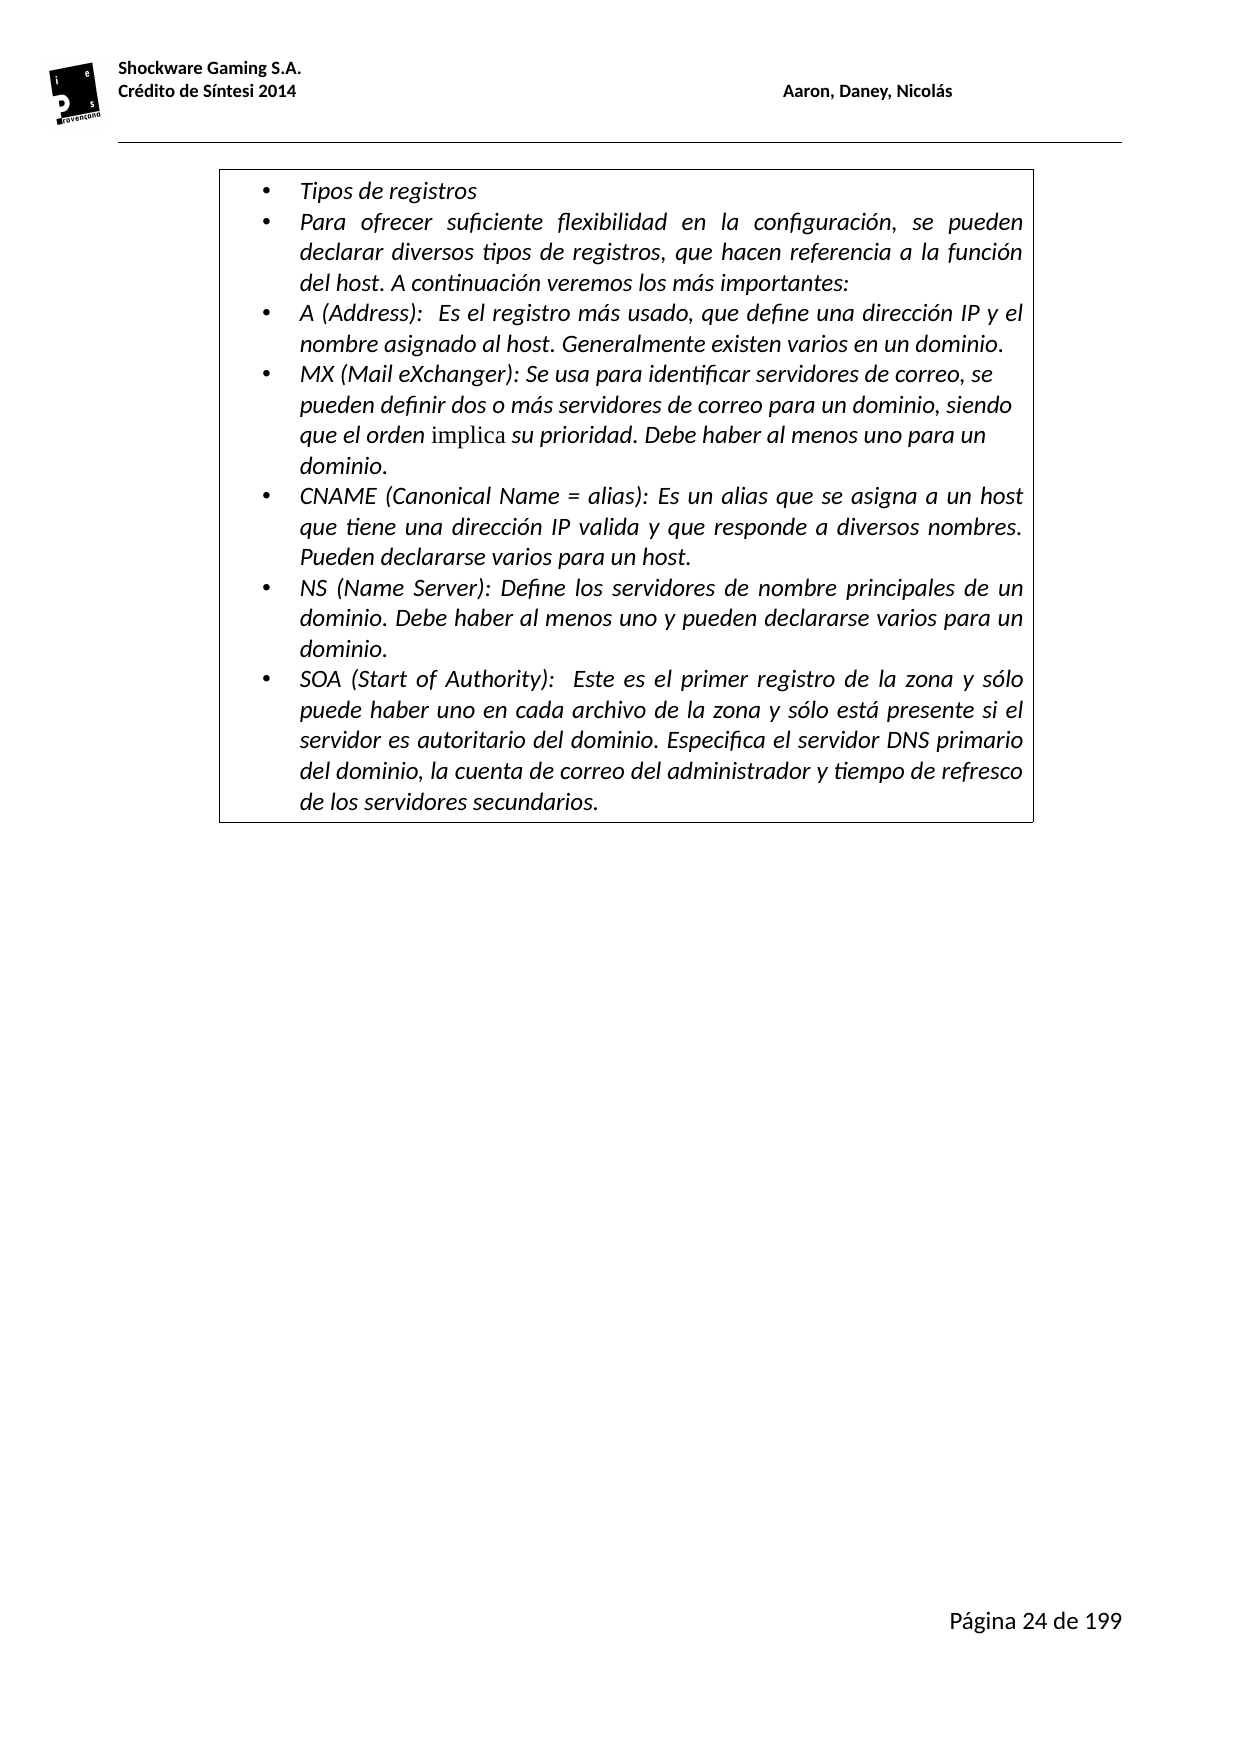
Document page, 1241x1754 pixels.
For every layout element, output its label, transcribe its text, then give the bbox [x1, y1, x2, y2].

table_cell Domain Name Service (DNS) es el servicio que resuelve los nombres de dominio asociados a una dirección IP para “direccionar” las peticiones a un servidor en específico. Se utiliza cuando un nodo (o host) en Internet contacta a otro mediante el nombre de domino de la máquina y no por su dirección IP. A través de este documento se verán las generalidades del servicio de resolución de nombres, la configuración y mantenimiento de un servicio de nombres con BIND, bajo la plataforma Linux, aunque la mayoría de estos conceptos se pueden aplicar a la cualquier servicio de DNS sobre otras plataformas e acceso a Internet. Tipos de DNS: Master (Primario): Aloja los registros autoritarios de una zona, responde las peticiones de resolución de nombres como servidor de autoridad y delega copias a los servidores esclavo. Atenderá directamente a las peticiones de resolución de direcciones pertenecientes a la red local y reenviará a servidores DNS externos las peticiones del resto de direcciones de Internet. Slave (Secundario): Responde a las peticiones de resolución de nombres como servidor de autoridad, pero la información es distribuida por los servidores primarios. Se considera que como medida de seguridad, se requiere al menos uno de estos, preferentemente independiente de la infraestructura del primario (red, energía eléctrica y ubicación geográfica). Actuará como servidor espejo de un servidor DNS maestro. Permanecerá sincronizado con el maestro. Se utilizan para repartir las peticiones entre varios servidores aunque las modificaciones solo se realicen en el maestro. Caché (memoria Cau en Català): Responde a las peticiones de resolución de nombres pero no es servidor de autoridad, las respuestas las guarda en memoria por un período de tiempo determinado. Disponer de un servidor caché DNS en nuestra red local aumenta la velocidad de la conexión a Internet puesto que cuando navegamos por diferentes lugres, continuamente se están realizando peticiones DNS. Tipos de registros Para ofrecer suficiente flexibilidad en la configuración, se pueden declarar diversos tipos de registros, que hacen referencia a la función del host. A continuación veremos los más importantes: A (Address): Es el registro más usado, que define una dirección IP y el nombre asignado al host. Generalmente existen varios en un dominio. MX (Mail eXchanger): Se usa para identificar servidores de correo, se pueden definir dos o más servidores de correo para un dominio, siendo que el orden implica su prioridad. Debe haber al menos uno para un dominio. CNAME (Canonical Name = alias): Es un alias que se asigna a un host que tiene una dirección IP valida y que responde a diversos nombres. Pueden declararse varios para un host. NS (Name Server): Define los servidores de nombre principales de un dominio. Debe haber al menos uno y pueden declararse varios para un dominio. SOA (Start of Authority): Este es el primer registro de la zona y sólo puede haber uno en cada archivo de la zona y sólo está presente si el servidor es autoritario del dominio. Especifica el servidor DNS primario del dominio, la cuenta de correo del administrador y tiempo de refresco de los servidores secundarios. [220, 170, 1033, 822]
picture [43, 56, 110, 130]
